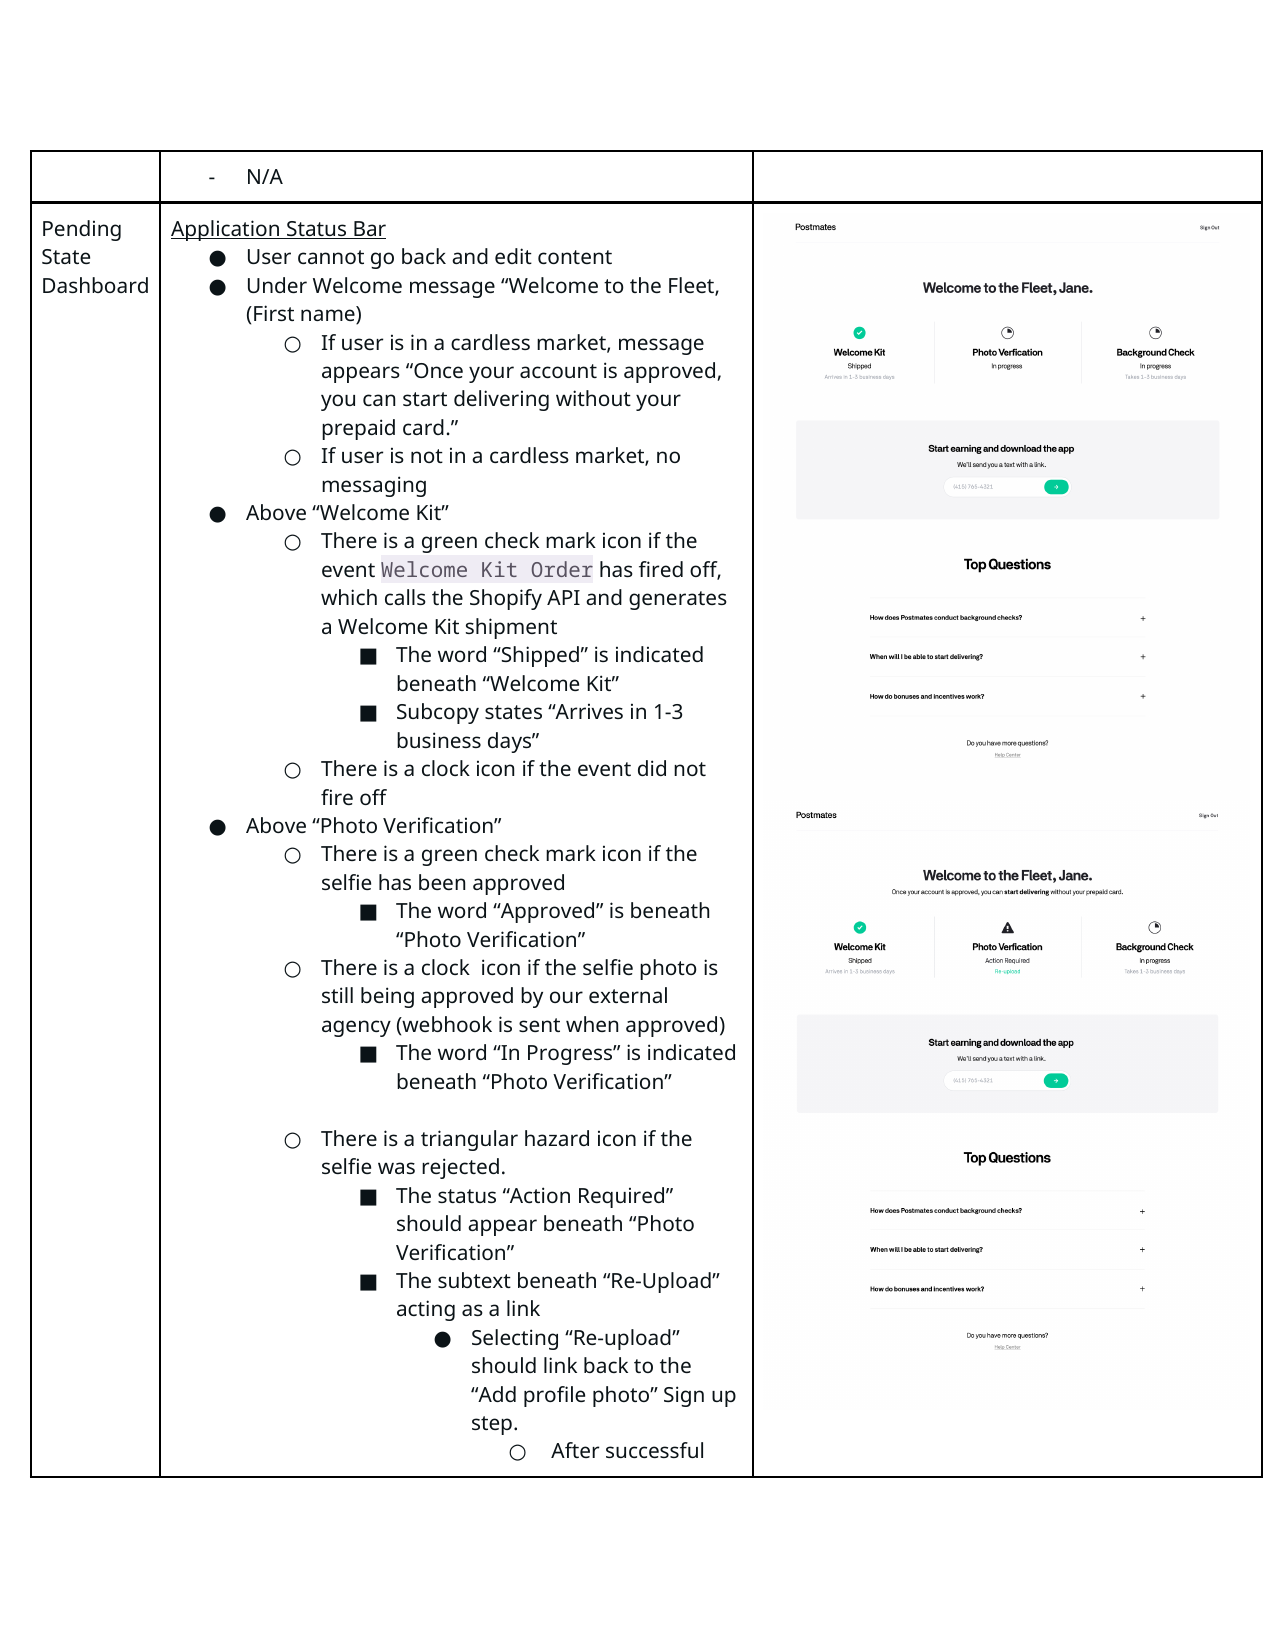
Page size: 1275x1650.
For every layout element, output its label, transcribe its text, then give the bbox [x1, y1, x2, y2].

table_cell [754, 204, 1261, 1476]
table_cell [754, 152, 1261, 201]
table_cell Editing your image After uploading image You should see the image you selected within a circle in the center of the screen The image will scale to fit within box, with anything outside the circle translucent There is a control slider beneath the circle in the center of the screen that zooms in on the image when adjusted to the right and minimizes it when adjusted to the left Clicking and dragging the image lets you pan it to center If you click the X button on top right, it will close and reset/reverting back to default add profile photo setting with button (and zoom controls disappear) Error States N/A [161, 152, 752, 201]
picture [763, 213, 1251, 1410]
table_cell Pending State Dashboard [32, 204, 159, 1476]
table_cell Application Status Bar User cannot go back and edit content Under Welcome message “Welcome to the Fleet, (First name) If user is in a cardless market, message appears “Once your account is approved, you can start delivering without your prepaid card.” If user is not in a cardless market, no messaging Above “Welcome Kit” There is a green check mark icon if the event Welcome Kit Order has fired off, which calls the Shopify API and generates a Welcome Kit shipment The word “Shipped” is indicated beneath “Welcome Kit” Subcopy states “Arrives in 1-3 business days” There is a clock icon if the event did not fire off Above “Photo Verification” There is a green check mark icon if the selfie has been approved The word “Approved” is beneath “Photo Verification” There is a clock icon if the selfie photo is still being approved by our external agency (webhook is sent when approved) The word “In Progress” is indicated beneath “Photo Verification” There is a triangular hazard icon if the selfie was rejected. The status “Action Required” should appear beneath “Photo Verification” The subtext beneath “Re-Upload” acting as a link Selecting “Re-upload” should link back to the “Add profile photo” Sign up step. After successful [161, 204, 752, 1476]
table_cell [32, 152, 159, 201]
